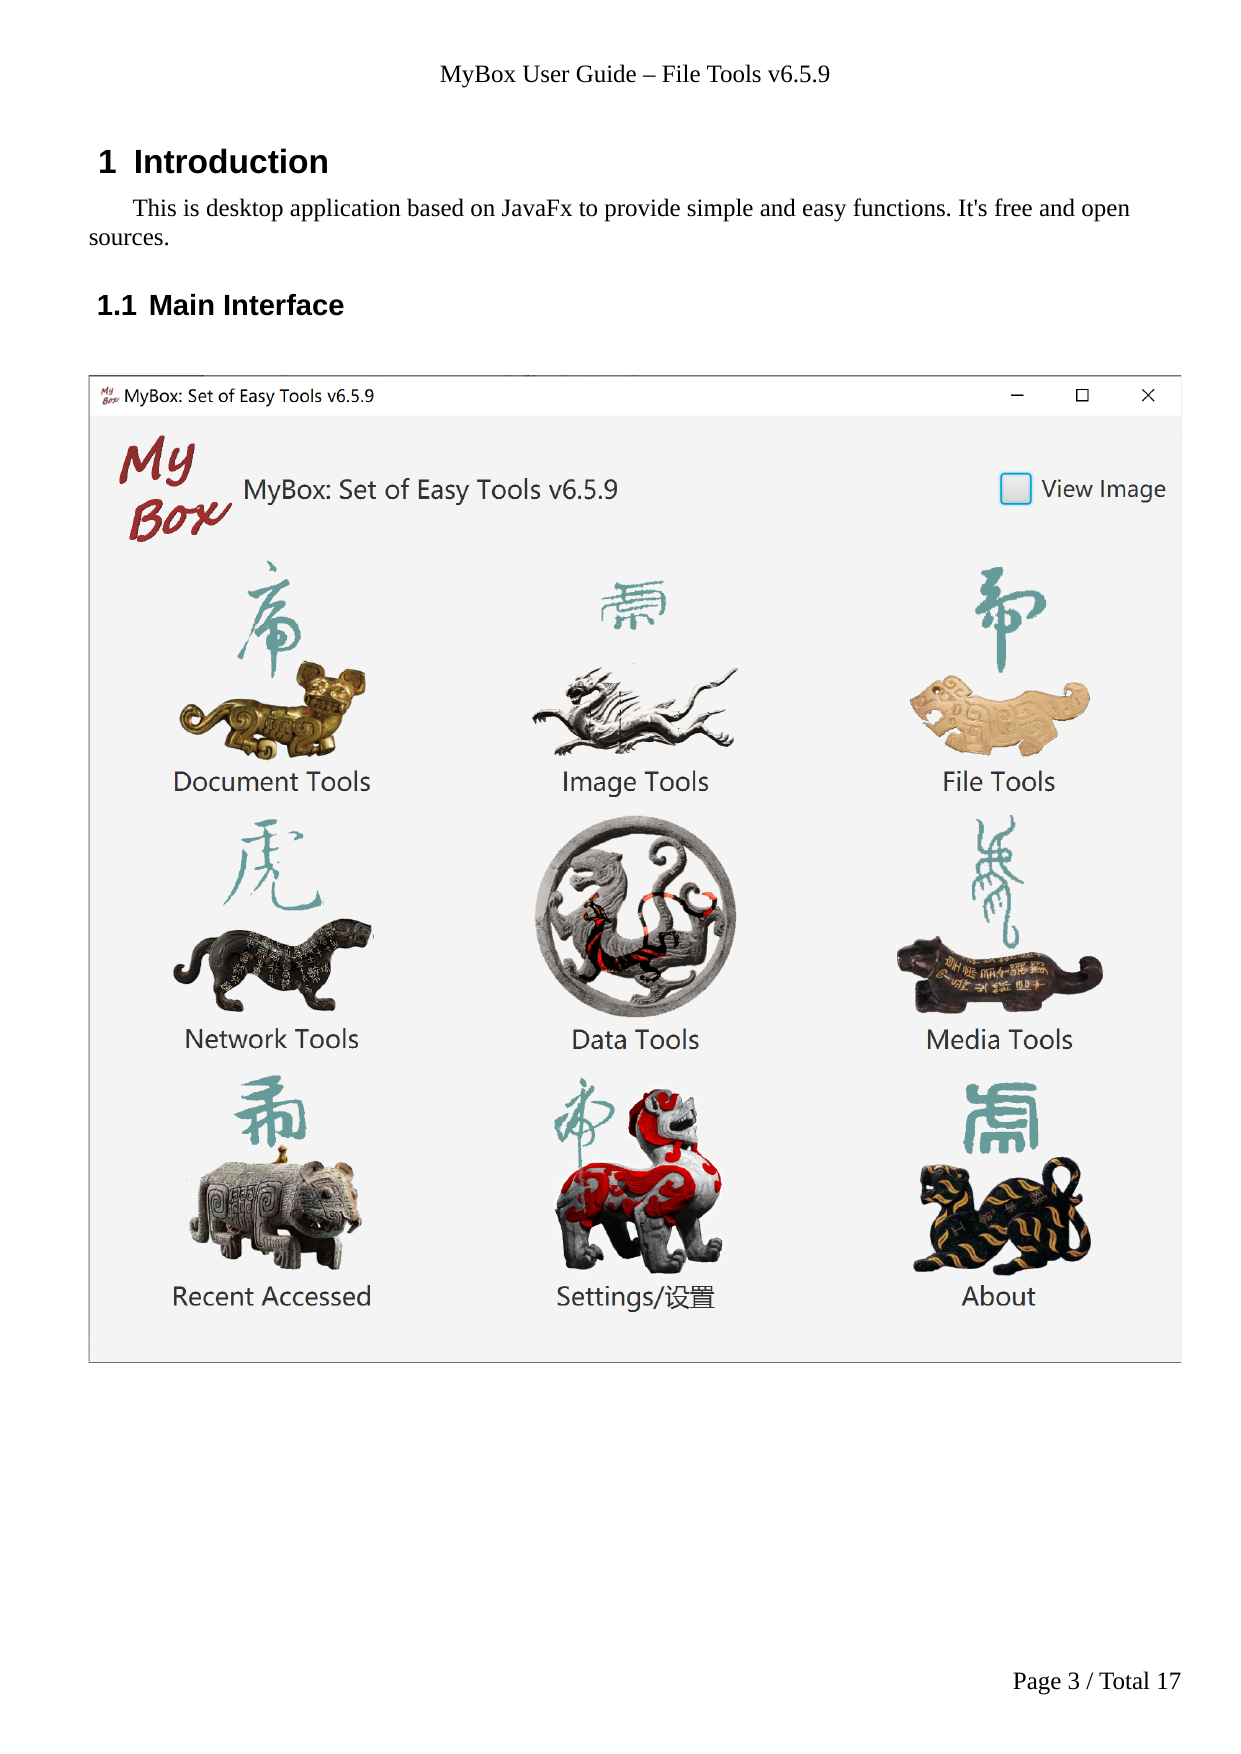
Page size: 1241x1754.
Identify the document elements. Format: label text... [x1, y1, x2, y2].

subtitle Introduction [88, 142, 1181, 181]
subtitle Main Interface [88, 288, 1181, 322]
picture [88, 375, 1182, 1363]
text This is desktop application based on JavaFx to provide simple and easy functions. It's free and open sources. [88, 193, 1181, 251]
